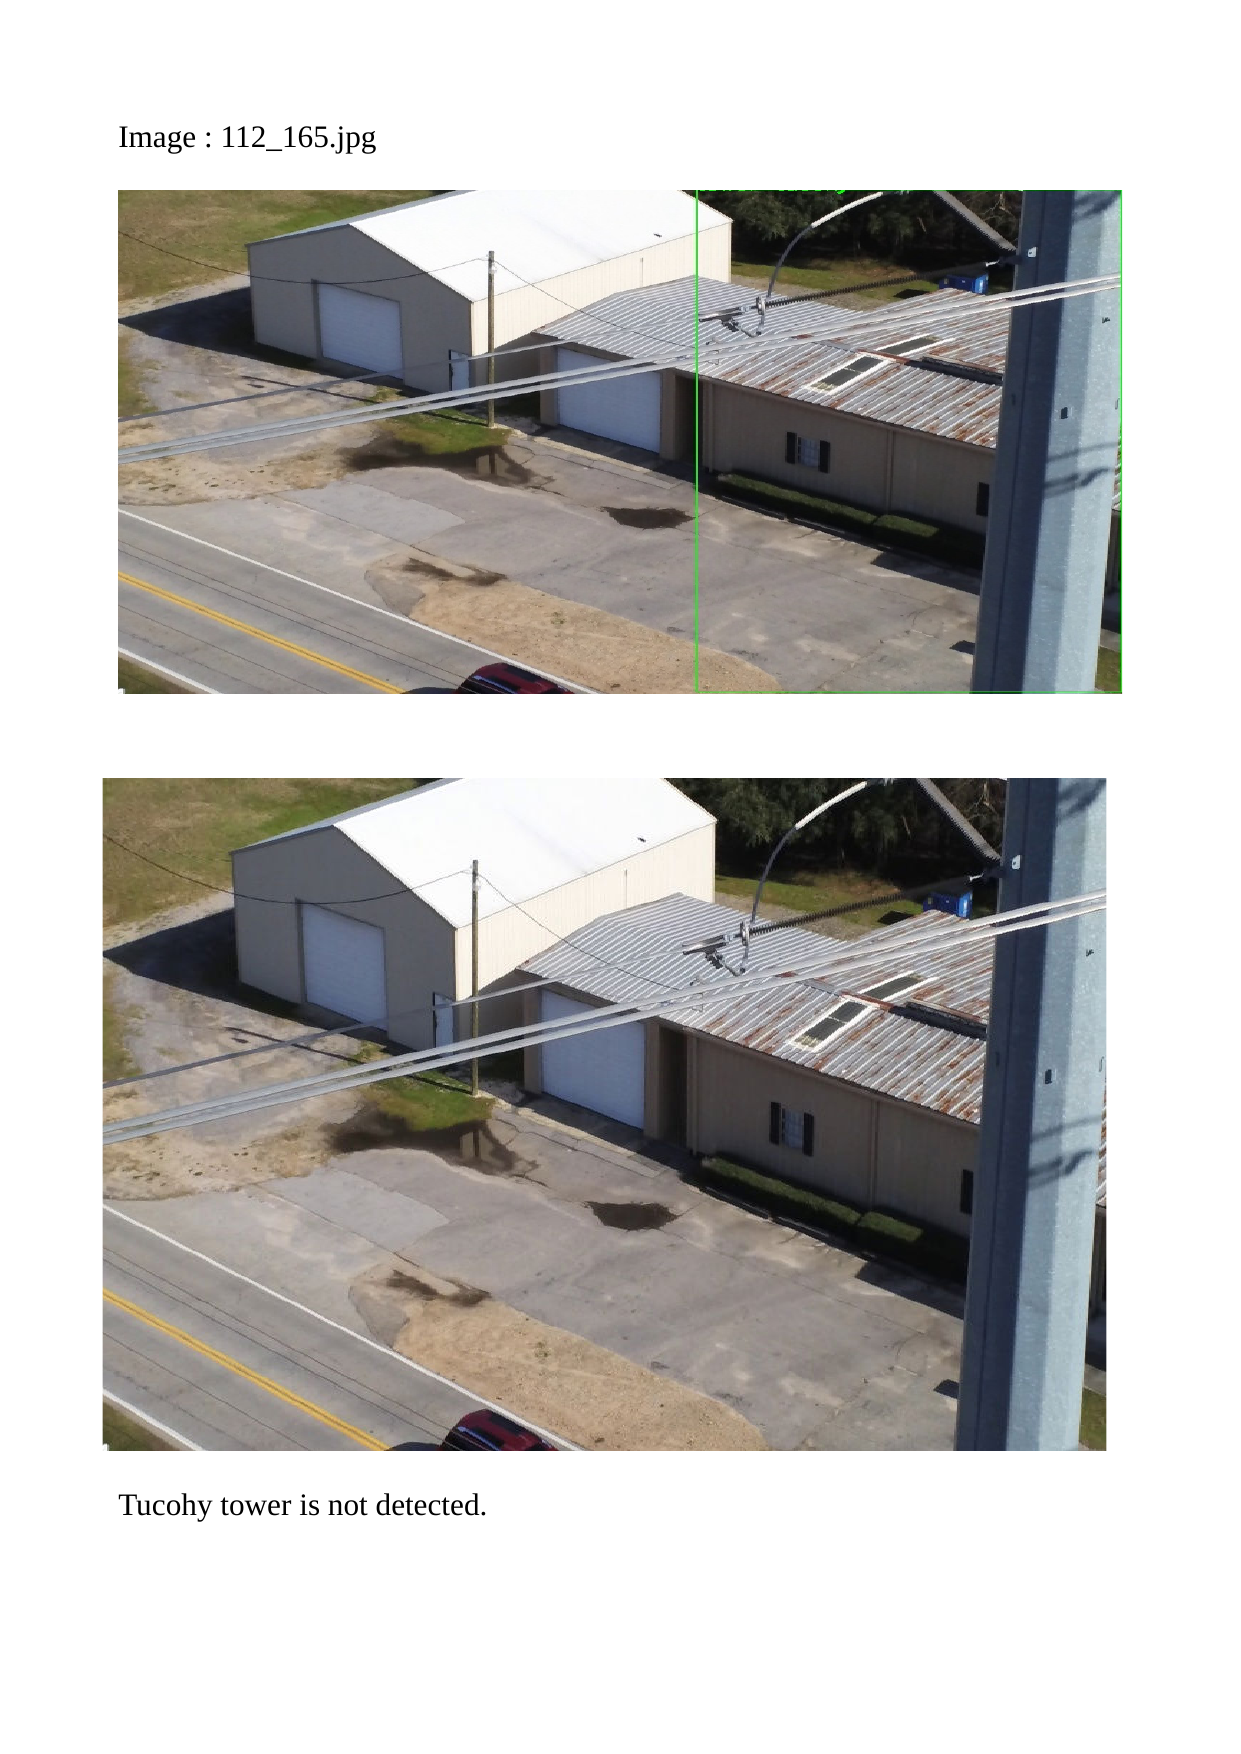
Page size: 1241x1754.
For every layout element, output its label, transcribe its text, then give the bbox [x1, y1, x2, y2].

text Tucohy tower is not detected. [118, 1486, 1122, 1522]
picture [102, 778, 1107, 1451]
picture [118, 190, 1123, 694]
text Image : 112_165.jpg [118, 118, 1122, 154]
